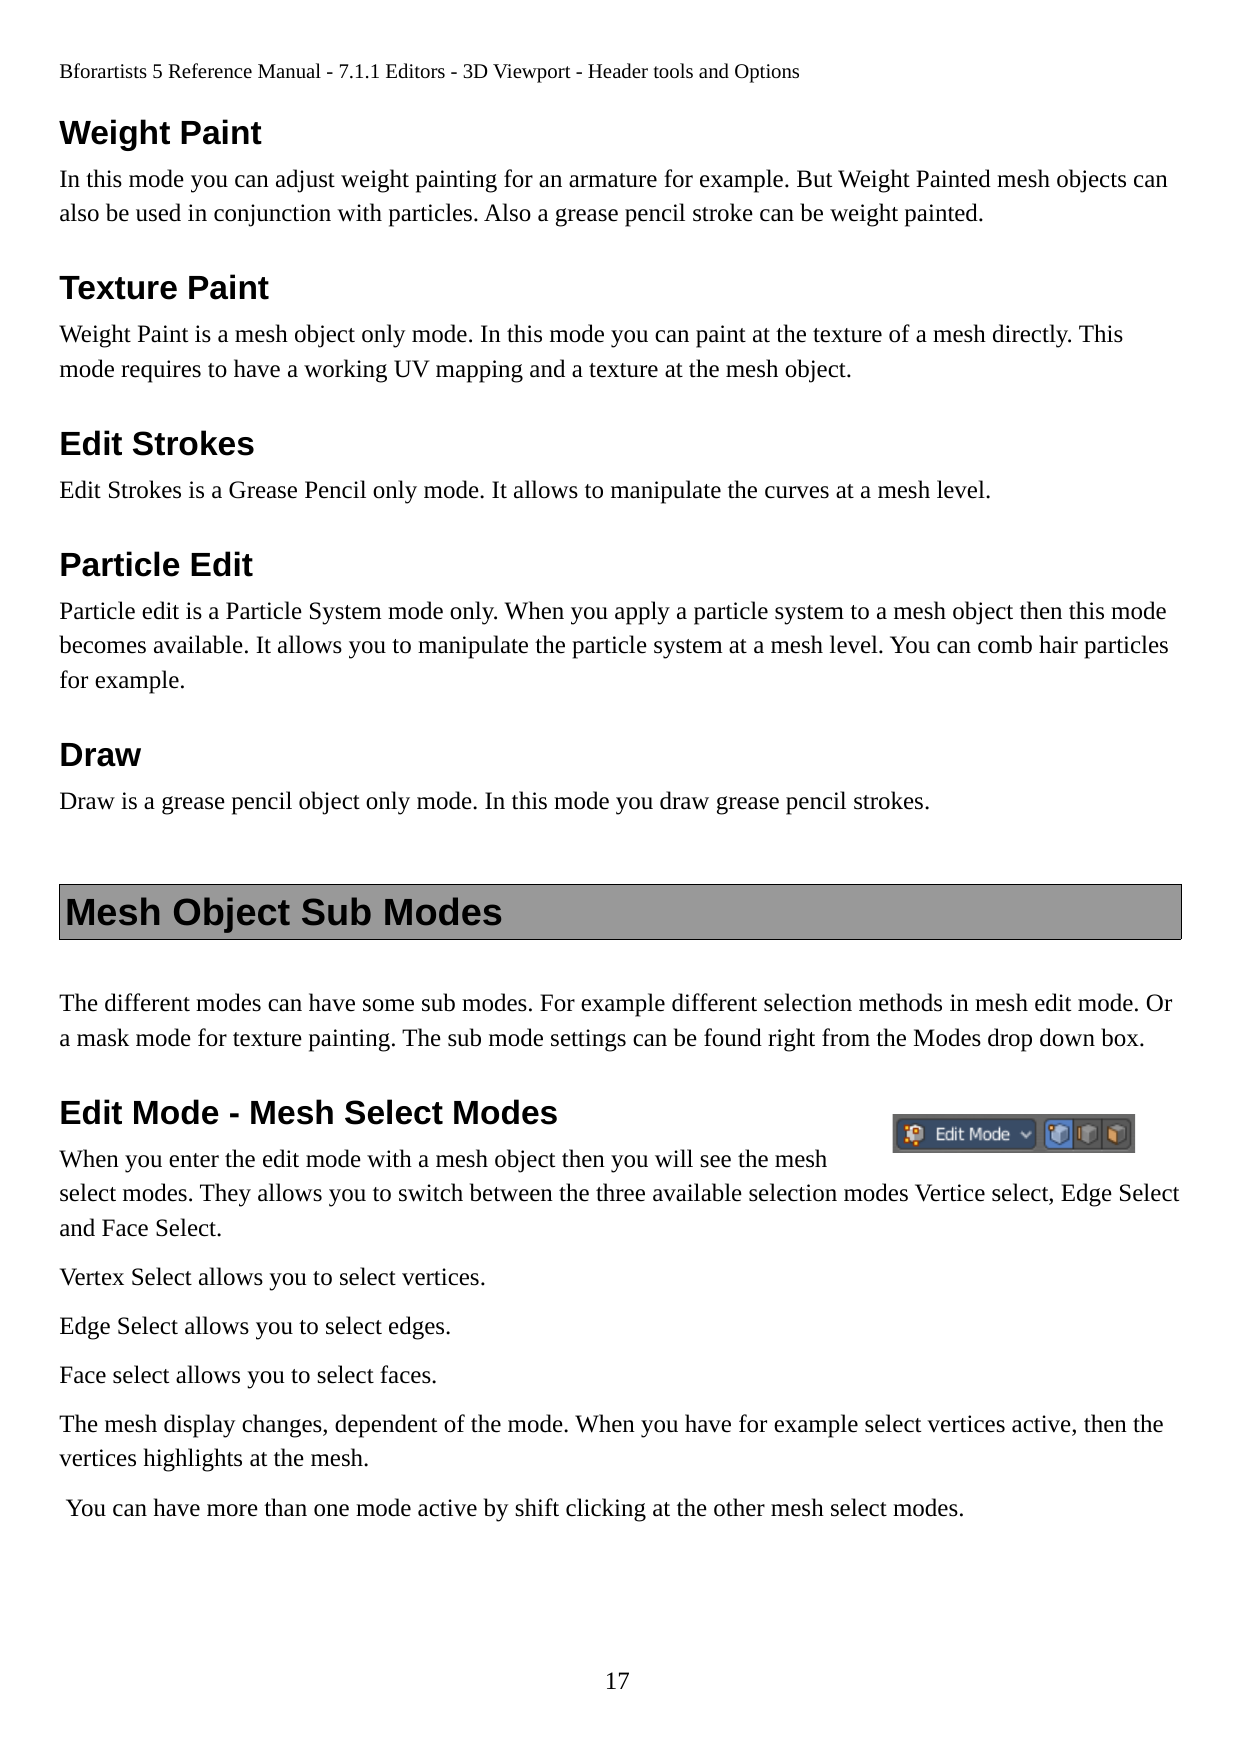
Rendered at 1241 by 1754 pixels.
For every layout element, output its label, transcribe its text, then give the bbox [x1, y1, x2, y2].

table_header Mesh Object Sub Modes [60, 885, 1181, 939]
subtitle Draw [59, 735, 1181, 773]
text Edit Strokes is a Grease Pencil only mode. It allows to manipulate the curves at a mesh level. [59, 475, 1181, 503]
text You can have more than one mode active by shift clicking at the other mesh select modes. [59, 1493, 1181, 1521]
text Edge Select allows you to select edges. [59, 1311, 1181, 1340]
text The different modes can have some sub modes. For example different selection methods in mesh edit mode. Or a mask mode for texture painting. The sub mode settings can be found right from the Modes drop down box. [59, 988, 1181, 1052]
subtitle Weight Paint [59, 113, 1181, 151]
text Draw is a grease pencil object only mode. In this mode you draw grease pencil strokes. [59, 786, 1181, 814]
picture [892, 1114, 1136, 1153]
subtitle Edit Mode - Mesh Select Modes [59, 1093, 1181, 1131]
text The mesh display changes, dependent of the mode. When you have for example select vertices active, then the vertices highlights at the mesh. [59, 1409, 1181, 1472]
subtitle Texture Paint [59, 268, 1181, 307]
subtitle Particle Edit [59, 545, 1181, 583]
subtitle Edit Strokes [59, 424, 1181, 462]
text In this mode you can adjust weight painting for an armature for example. But Weight Painted mesh objects can also be used in conjunction with particles. Also a grease pencil stroke can be weight painted. [59, 164, 1181, 227]
text When you enter the edit mode with a mesh object then you will see the mesh select modes. They allows you to switch between the three available selection modes Vertice select, Edge Select and Face Select. [59, 1144, 1181, 1242]
text Particle edit is a Particle System mode only. When you apply a particle system to a mesh object then this mode becomes available. It allows you to manipulate the particle system at a mesh level. You can comb hair particles for example. [59, 596, 1181, 693]
text Vertex Select allows you to select vertices. [59, 1262, 1181, 1291]
text Face select allows you to select faces. [59, 1360, 1181, 1389]
text Weight Paint is a mesh object only mode. In this mode you can paint at the texture of a mesh directly. This mode requires to have a working UV mapping and a texture at the mesh object. [59, 319, 1181, 382]
